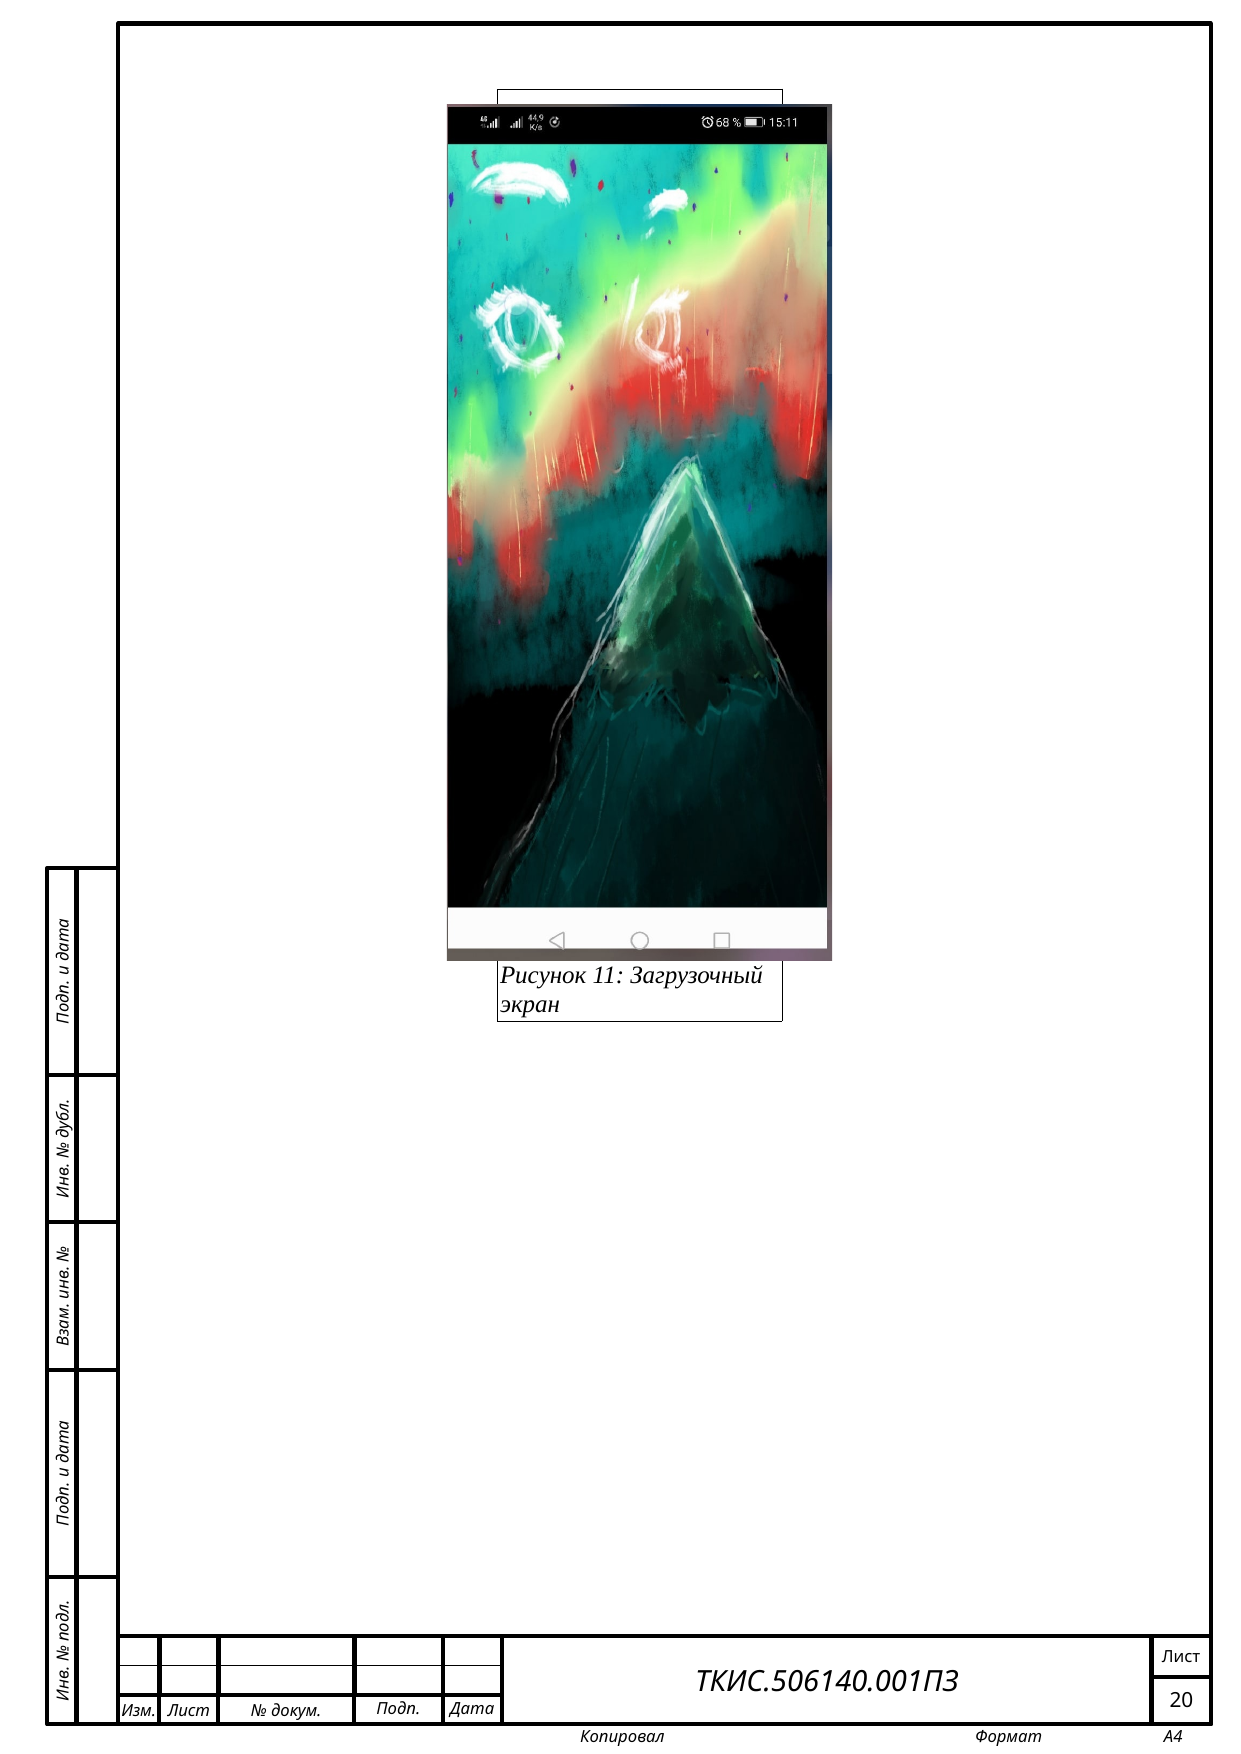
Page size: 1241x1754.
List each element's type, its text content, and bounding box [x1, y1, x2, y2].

picture [446, 104, 833, 961]
text Рисунок 11: Загрузочный экран [500, 961, 779, 1018]
